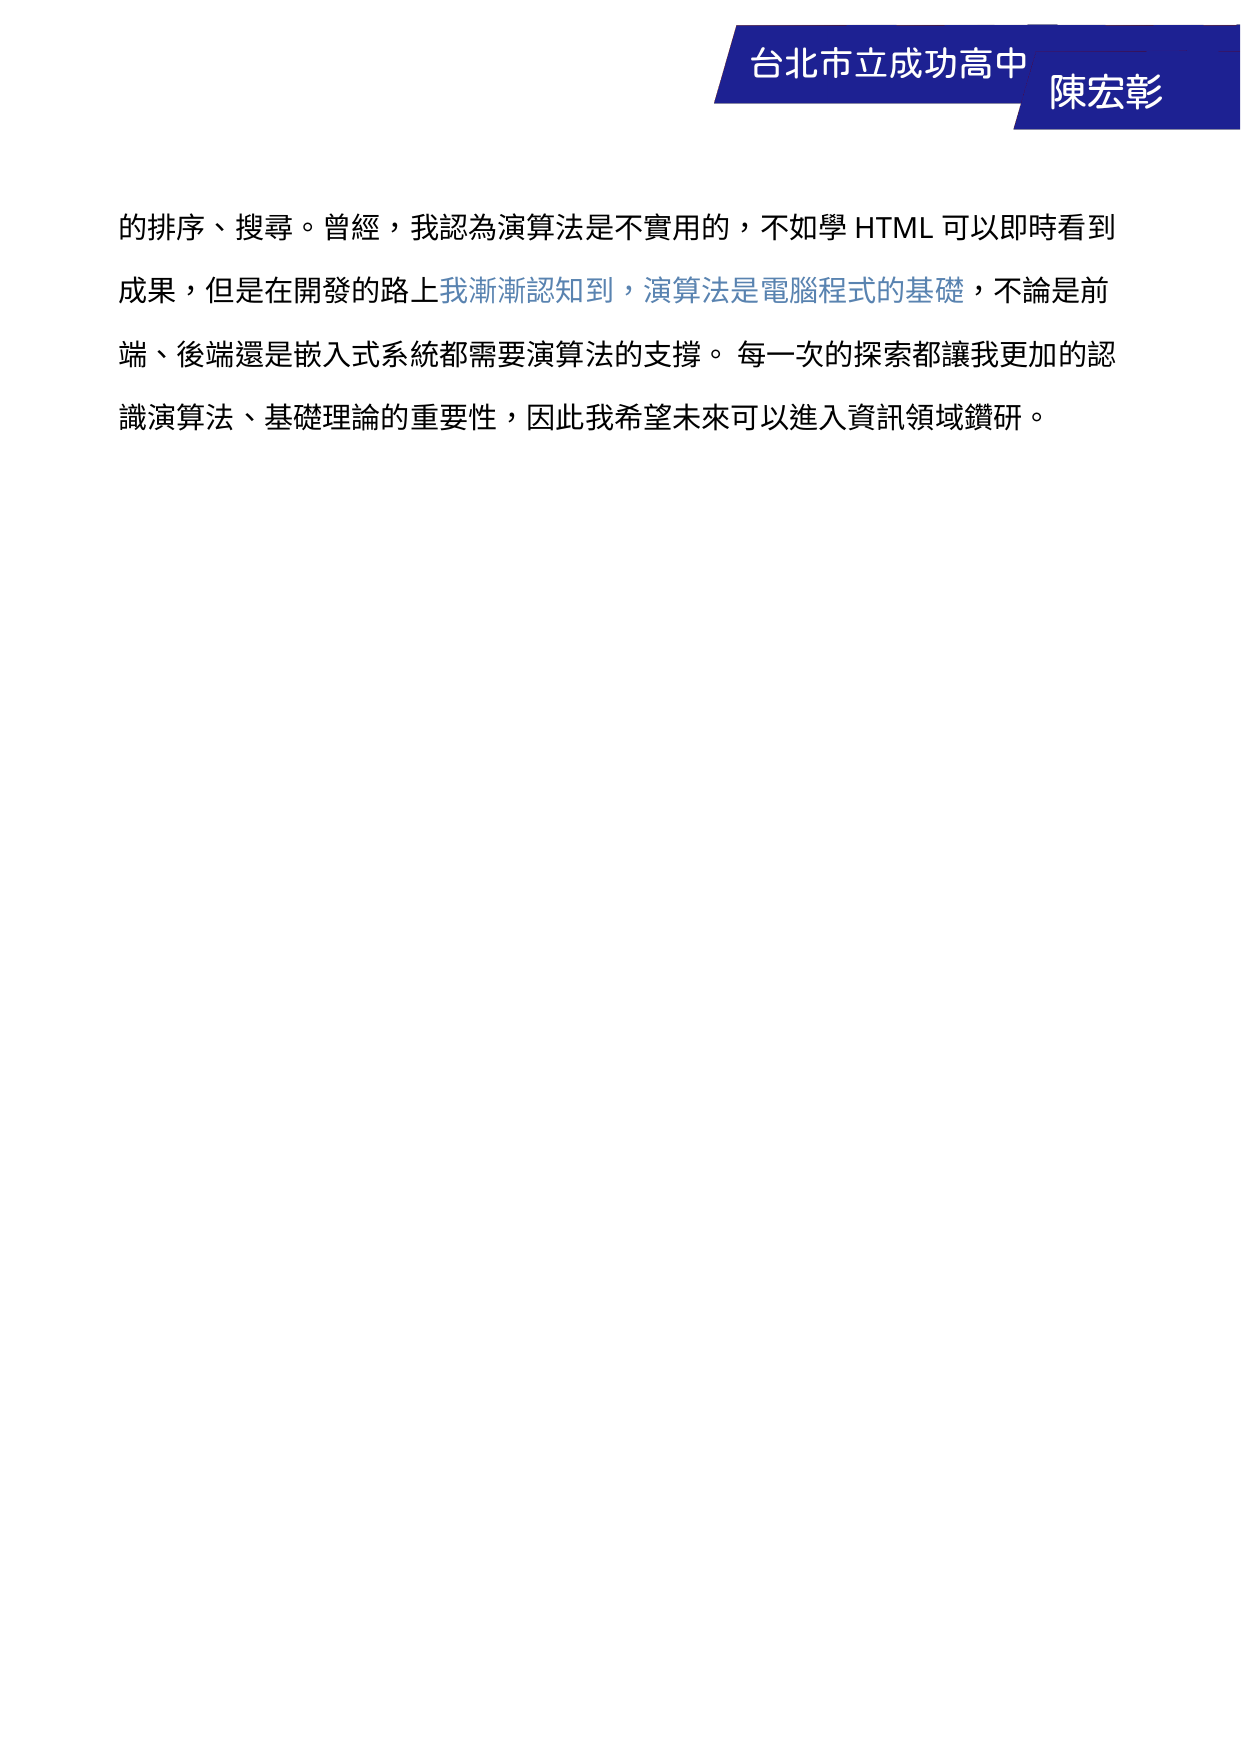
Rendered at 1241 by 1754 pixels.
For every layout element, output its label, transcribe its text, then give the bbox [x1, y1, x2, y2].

picture [0, 2, 1241, 154]
text 的排序、搜尋。曾經，我認為演算法是不實用的，不如學 HTML 可以即時看到成果，但是在開發的路上我漸漸認知到，演算法是電腦程式的基礎，不論是前端、後端還是嵌入式系統都需要演算法的支撐。 每一次的探索都讓我更加的認識演算法、基礎理論的重要性，因此我希望未來可以進入資訊領域鑽研。 [118, 182, 1122, 437]
